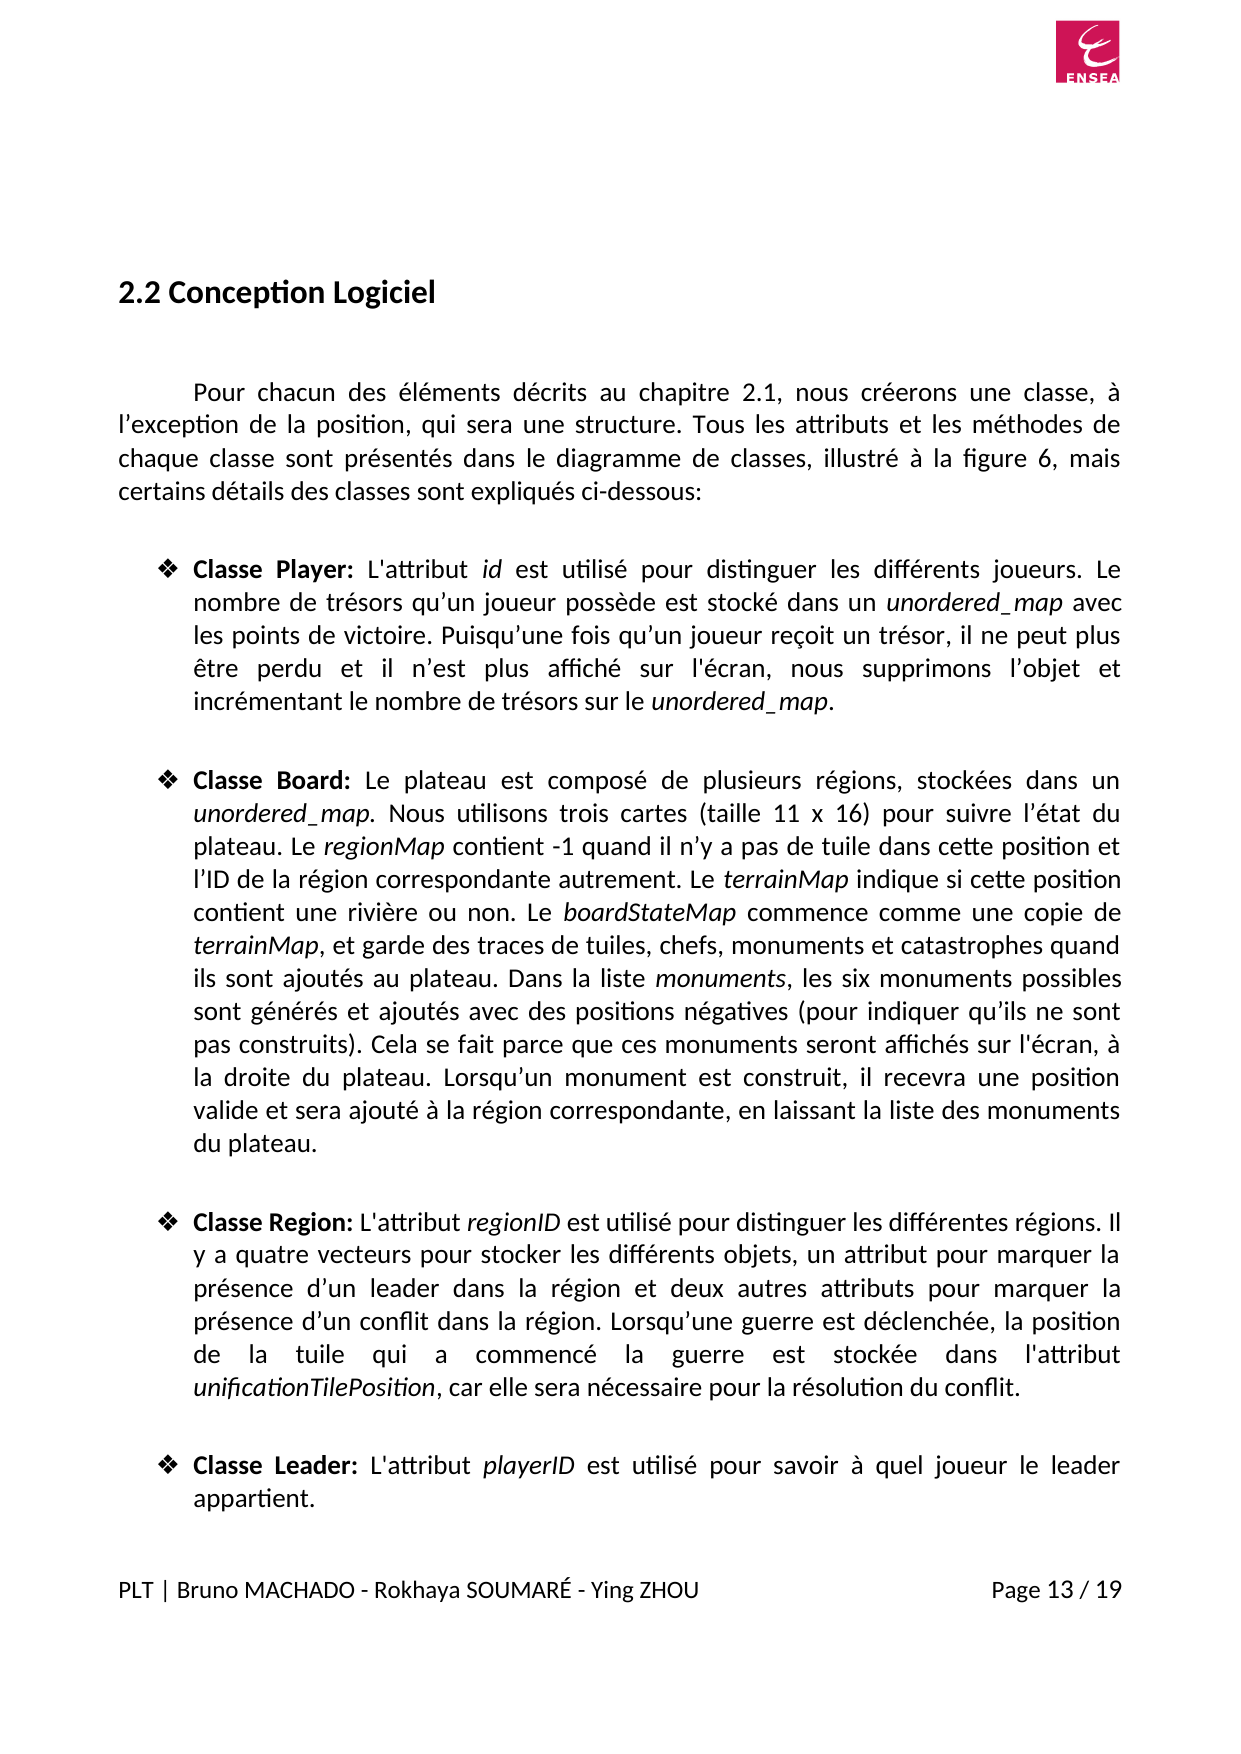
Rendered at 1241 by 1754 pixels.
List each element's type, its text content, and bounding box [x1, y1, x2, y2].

text Pour chacun des éléments décrits au chapitre 2.1, nous créerons une classe, à l’exception de la position, qui sera une structure. Tous les attributs et les méthodes de chaque classe sont présentés dans le diagramme de classes, illustré à la figure 6, mais certains détails des classes sont expliqués ci-dessous: [118, 375, 1122, 507]
list Classe Player: L'attribut id est utilisé pour distinguer les différents joueurs. Le nombre de trésors qu’un joueur possède est stocké dans un unordered_map avec les points de victoire. Puisqu’une fois qu’un joueur reçoit un trésor, il ne peut plus être perdu et il n’est plus affiché sur l'écran, nous supprimons l’objet et incrémentant le nombre de trésors sur le unordered_map. [156, 552, 1122, 717]
list Classe Board: Le plateau est composé de plusieurs régions, stockées dans un unordered_map. Nous utilisons trois cartes (taille 11 x 16) pour suivre l’état du plateau. Le regionMap contient -1 quand il n’y a pas de tuile dans cette position et l’ID de la région correspondante autrement. Le terrainMap indique si cette position contient une rivière ou non. Le boardStateMap commence comme une copie de terrainMap, et garde des traces de tuiles, chefs, monuments et catastrophes quand ils sont ajoutés au plateau. Dans la liste monuments, les six monuments possibles sont générés et ajoutés avec des positions négatives (pour indiquer qu’ils ne sont pas construits). Cela se fait parce que ces monuments seront affichés sur l'écran, à la droite du plateau. Lorsqu’un monument est construit, il recevra une position valide et sera ajouté à la région correspondante, en laissant la liste des monuments du plateau. [156, 763, 1122, 1159]
subtitle 2.2 Conception Logiciel [118, 271, 1122, 312]
list Classe Region: L'attribut regionID est utilisé pour distinguer les différentes régions. Il y a quatre vecteurs pour stocker les différents objets, un attribut pour marquer la présence d’un leader dans la région et deux autres attributs pour marquer la présence d’un conflit dans la région. Lorsqu’une guerre est déclenchée, la position de la tuile qui a commencé la guerre est stockée dans l'attribut unificationTilePosition, car elle sera nécessaire pour la résolution du conflit. [156, 1205, 1122, 1403]
list Classe Leader: L'attribut playerID est utilisé pour savoir à quel joueur le leader appartient. [156, 1448, 1122, 1514]
picture [1054, 18, 1122, 84]
